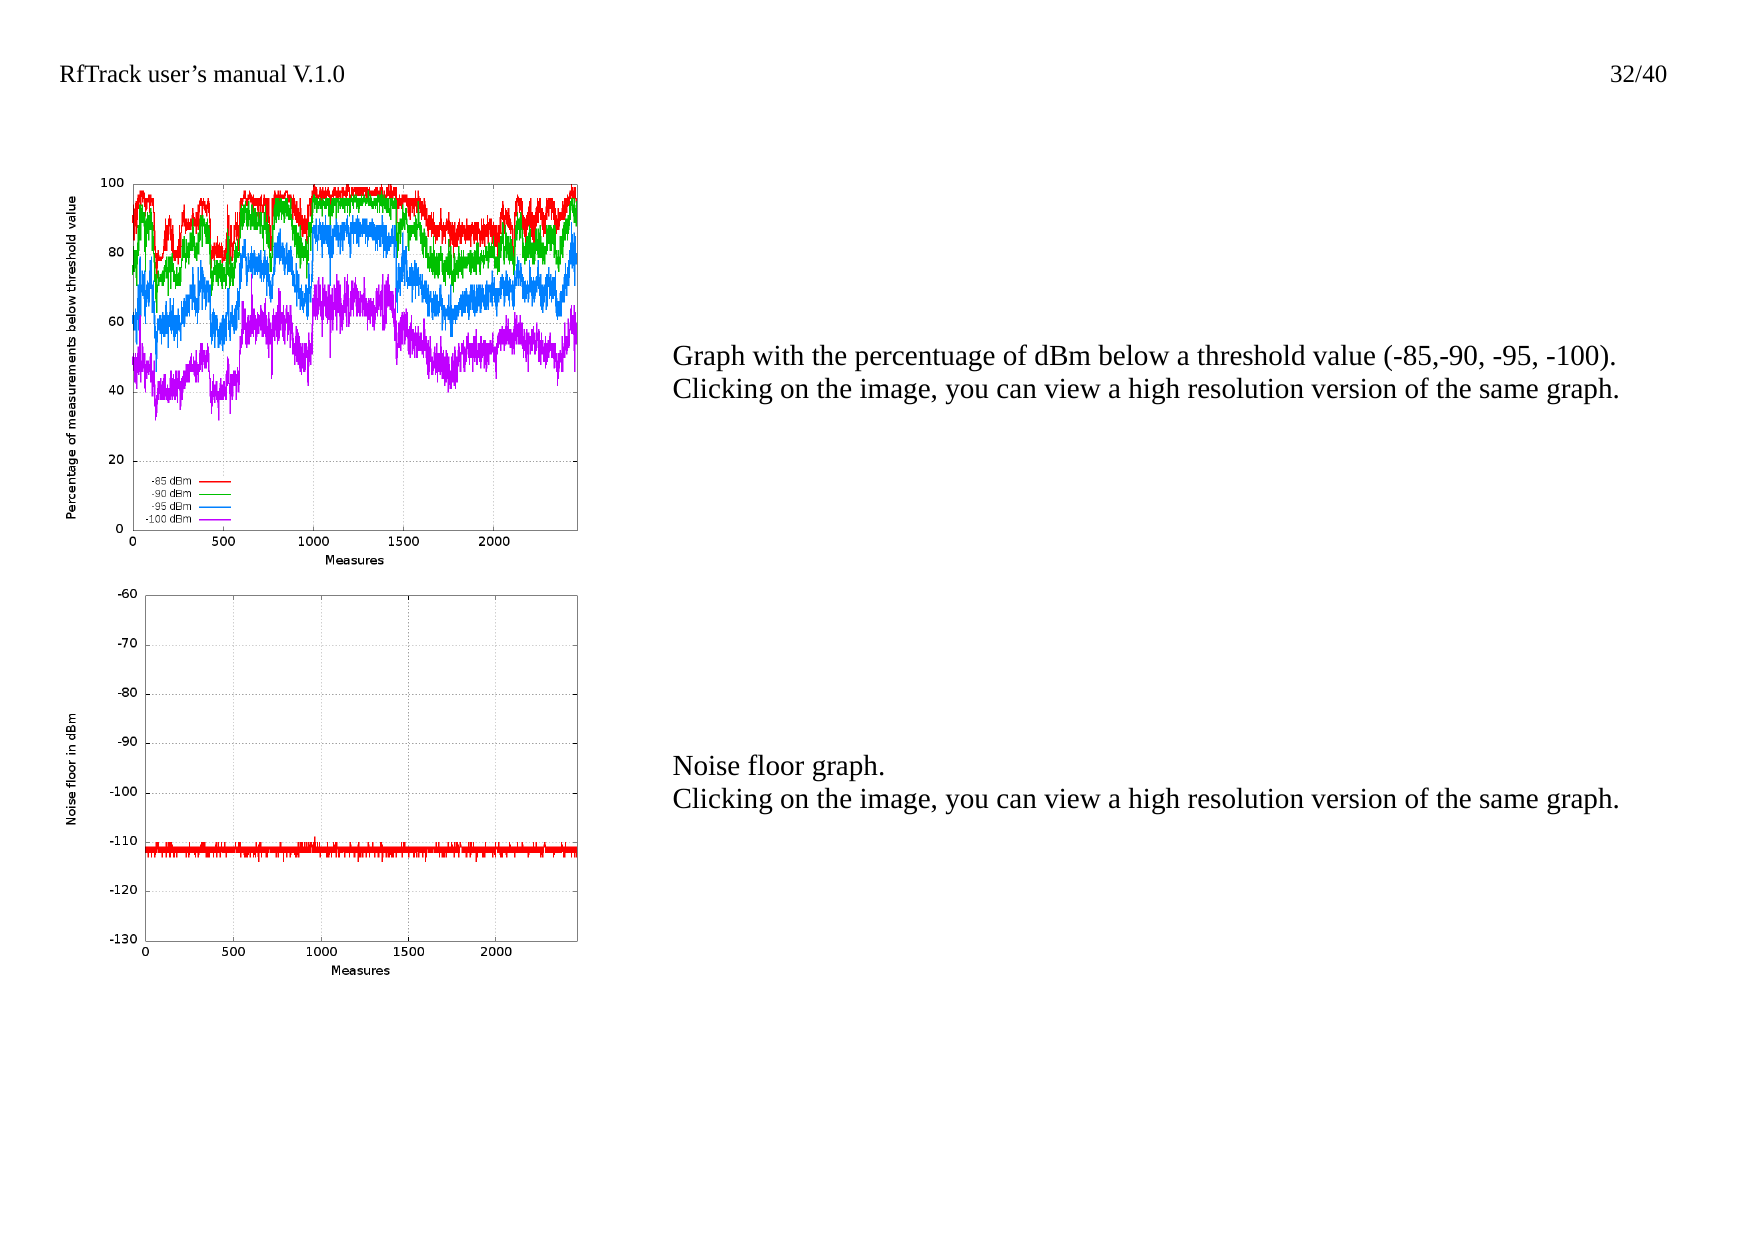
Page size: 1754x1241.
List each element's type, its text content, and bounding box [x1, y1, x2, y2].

table_header Graph with the percentuage of dBm below a threshold value (-85,-90, -95, -100). Clicking on the image, you can view a high resolution version of the same graph. [667, 166, 1695, 576]
picture [64, 172, 597, 571]
picture [64, 582, 597, 981]
table_cell [59, 576, 667, 987]
table_cell Noise floor graph. Clicking on the image, you can view a high resolution version of the same graph. [667, 576, 1695, 987]
table_header [59, 166, 667, 576]
